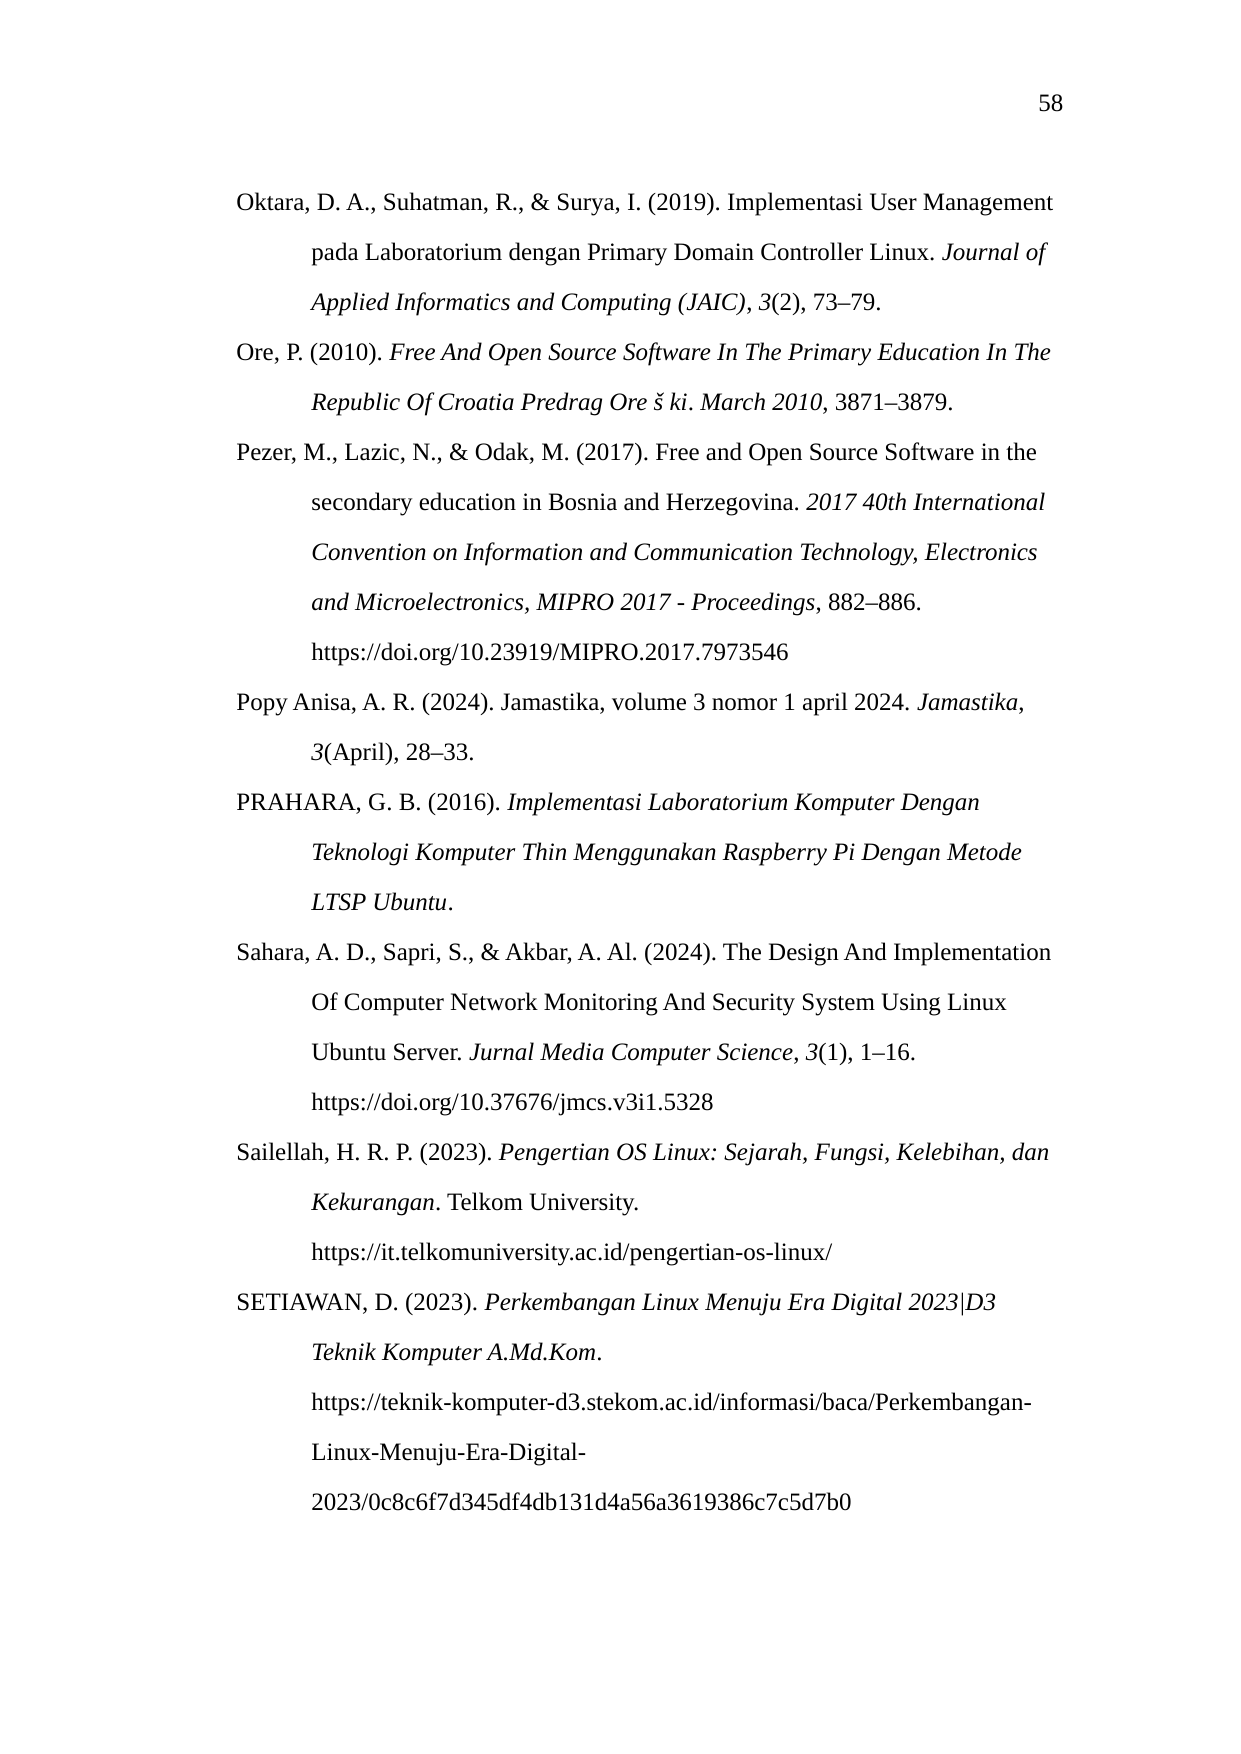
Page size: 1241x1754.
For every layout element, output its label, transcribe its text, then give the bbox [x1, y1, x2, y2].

text Ore, P. (2010). Free And Open Source Software In The Primary Education In The Republic Of Croatia Predrag Ore š ki. March 2010, 3871–3879. [236, 315, 1063, 415]
text Sahara, A. D., Sapri, S., & Akbar, A. Al. (2024). The Design And Implementation Of Computer Network Monitoring And Security System Using Linux Ubuntu Server. Jurnal Media Computer Science, 3(1), 1–16. https://doi.org/10.37676/jmcs.v3i1.5328 [236, 915, 1063, 1115]
text Pezer, M., Lazic, N., & Odak, M. (2017). Free and Open Source Software in the secondary education in Bosnia and Herzegovina. 2017 40th International Convention on Information and Communication Technology, Electronics and Microelectronics, MIPRO 2017 - Proceedings, 882–886. https://doi.org/10.23919/MIPRO.2017.7973546 [236, 415, 1063, 665]
text Popy Anisa, A. R. (2024). Jamastika, volume 3 nomor 1 april 2024. Jamastika, 3(April), 28–33. [236, 665, 1063, 765]
text PRAHARA, G. B. (2016). Implementasi Laboratorium Komputer Dengan Teknologi Komputer Thin Menggunakan Raspberry Pi Dengan Metode LTSP Ubuntu. [236, 765, 1063, 915]
text SETIAWAN, D. (2023). Perkembangan Linux Menuju Era Digital 2023|D3 Teknik Komputer A.Md.Kom. https://teknik-komputer-d3.stekom.ac.id/informasi/baca/Perkembangan-Linux-Menuju-Era-Digital-2023/0c8c6f7d345df4db131d4a56a3619386c7c5d7b0 [236, 1265, 1063, 1515]
text Sailellah, H. R. P. (2023). Pengertian OS Linux: Sejarah, Fungsi, Kelebihan, dan Kekurangan. Telkom University. https://it.telkomuniversity.ac.id/pengertian-os-linux/ [236, 1115, 1063, 1265]
text Oktara, D. A., Suhatman, R., & Surya, I. (2019). Implementasi User Management pada Laboratorium dengan Primary Domain Controller Linux. Journal of Applied Informatics and Computing (JAIC), 3(2), 73–79. [236, 165, 1063, 315]
